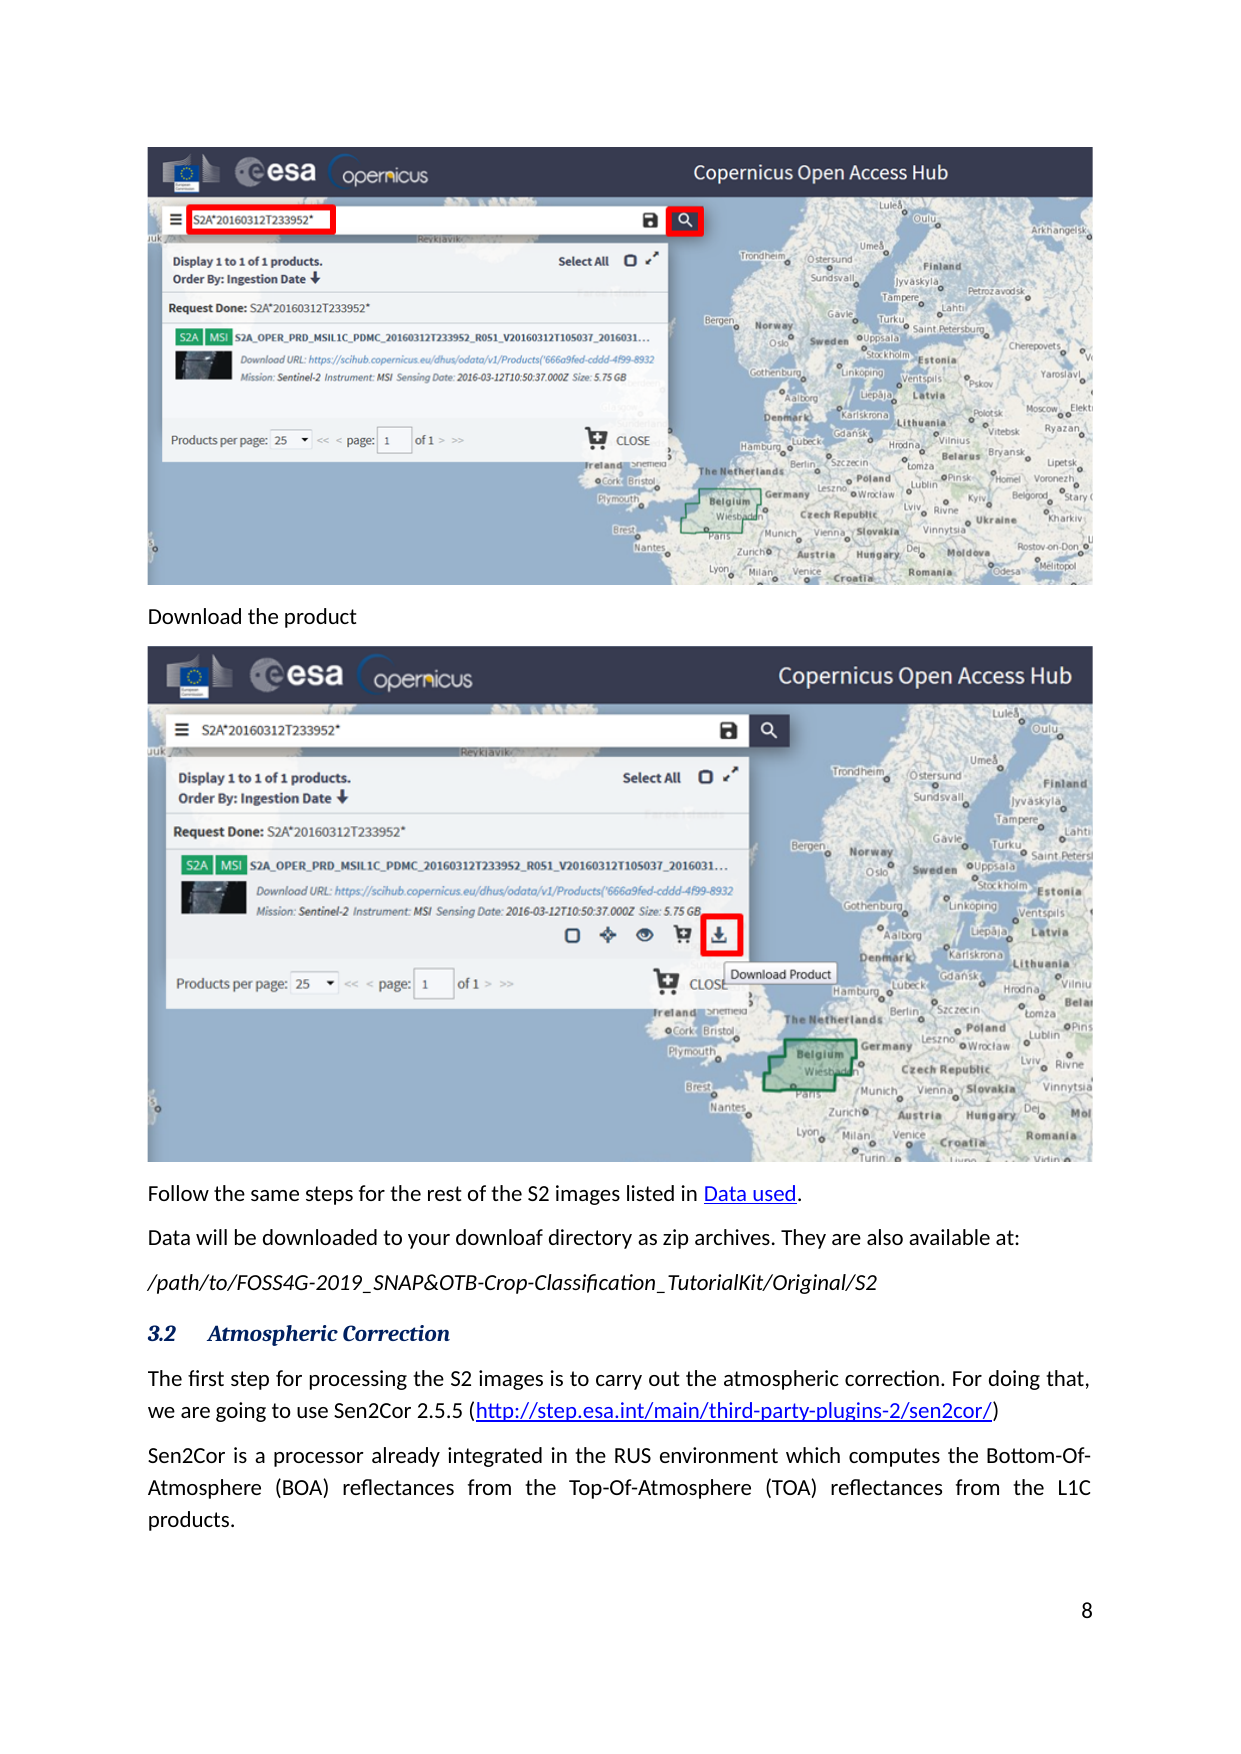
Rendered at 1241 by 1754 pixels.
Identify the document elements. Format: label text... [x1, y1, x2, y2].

text /path/to/FOSS4G-2019_SNAP&OTB-Crop-Classification_TutorialKit/Original/S2 [148, 1268, 1093, 1296]
subtitle Atmospheric Correction [148, 1321, 1093, 1348]
text Download the product [148, 602, 1093, 630]
picture [147, 147, 1093, 585]
picture [147, 646, 1093, 1162]
text Follow the same steps for the rest of the S2 images listed in Data used. [148, 1179, 1093, 1207]
text The first step for processing the S2 images is to carry out the atmospheric correction. For doing that, we are going to use Sen2Cor 2.5.5 (http://step.esa.int/main/third-party-plugins-2/sen2cor/) [148, 1364, 1093, 1424]
text Data will be downloaded to your downloaf directory as zip archives. They are also available at: [148, 1223, 1093, 1252]
text Sen2Cor is a processor already integrated in the RUS environment which computes the Bottom-Of-Atmosphere (BOA) reflectances from the Top-Of-Atmosphere (TOA) reflectances from the L1C products. [148, 1441, 1093, 1533]
